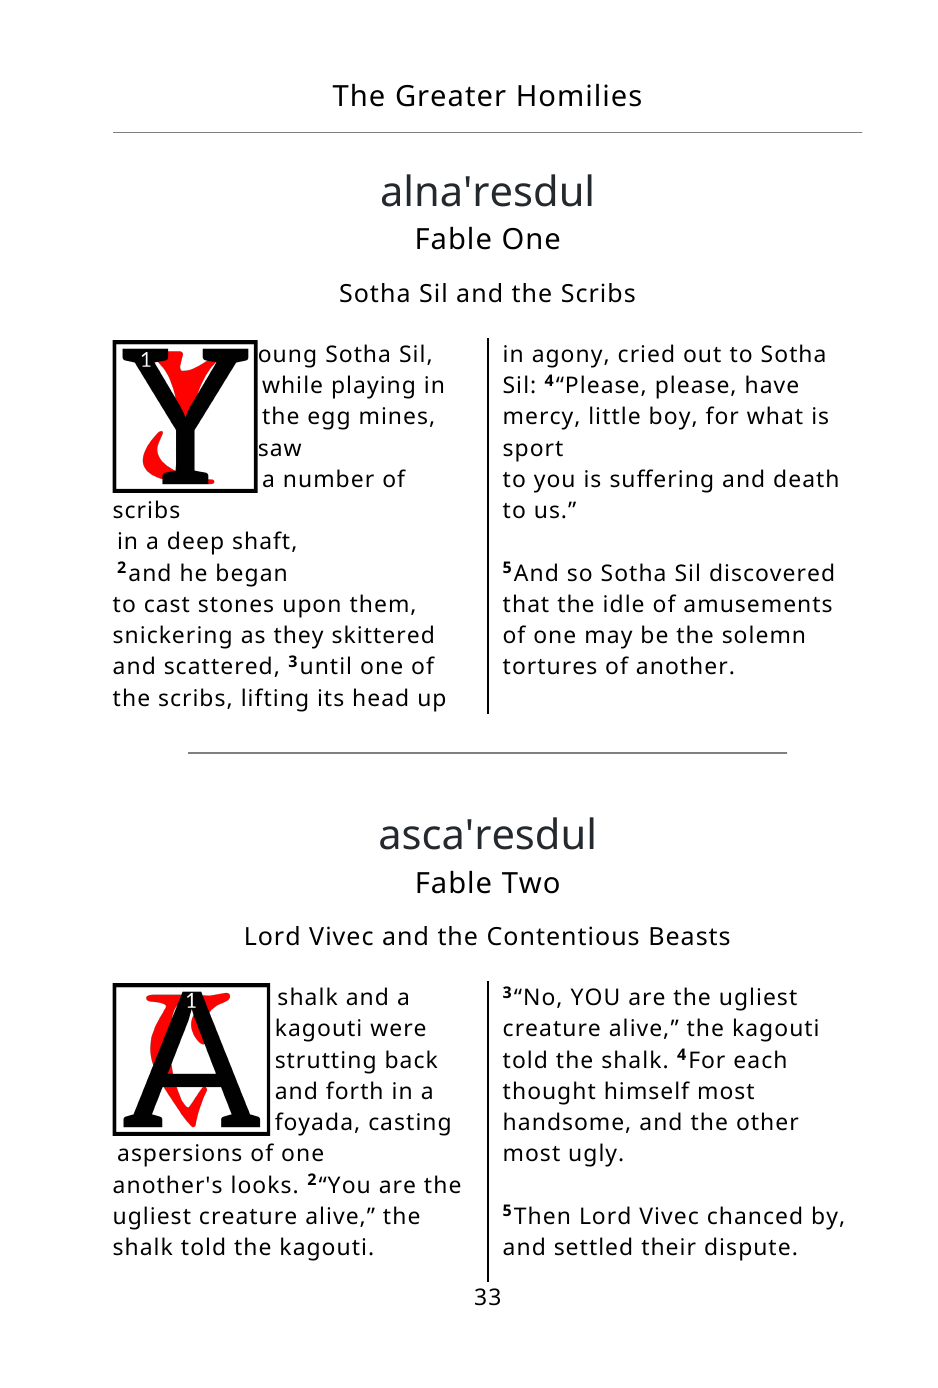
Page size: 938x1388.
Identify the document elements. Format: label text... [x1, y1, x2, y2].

text strutting back [271, 1044, 472, 1075]
text Lord Vivec and the Contentious Beasts [112, 919, 862, 953]
subtitle alna'resdul [112, 162, 862, 218]
text 5Then Lord Vivec chanced by, and settled their dispute. [502, 1200, 862, 1262]
text shalk and a [112, 981, 472, 1012]
text The Greater Homilies [112, 75, 862, 115]
text to cast stones upon them, snickering as they skittered and scattered, 3until one of the scribs, lifting its head up [112, 588, 472, 713]
text a number of scribs [112, 463, 472, 525]
picture [112, 340, 258, 493]
text oung Sotha Sil, [112, 338, 472, 369]
text in a deep shaft, [112, 525, 472, 556]
text Fable Two [112, 862, 862, 902]
text and forth in a [271, 1075, 472, 1106]
text 3“No, YOU are the ugliest creature alive,” the kagouti told the shalk. 4For each thought himself most handsome, and the other most ugly. [502, 981, 862, 1169]
subtitle asca'resdul [112, 805, 862, 862]
text 2and he began [112, 556, 472, 588]
text the egg mines, saw [258, 400, 472, 463]
text kagouti were [271, 1012, 472, 1044]
picture [112, 983, 271, 1136]
text Sotha Sil and the Scribs [112, 275, 862, 309]
text while playing in [258, 369, 472, 400]
text Fable One [112, 218, 862, 258]
text aspersions of one [112, 1137, 472, 1169]
text in agony, cried out to Sotha Sil: 4“Please, please, have mercy, little boy, for what is sport to you is suffering and death to us.” [502, 338, 862, 525]
text foyada, casting [112, 1106, 472, 1137]
text another's looks. 2“You are the ugliest creature alive,” the shalk told the kagouti. [112, 1169, 472, 1262]
text 5And so Sotha Sil discovered that the idle of amusements of one may be the solemn tortures of another. [502, 556, 862, 681]
